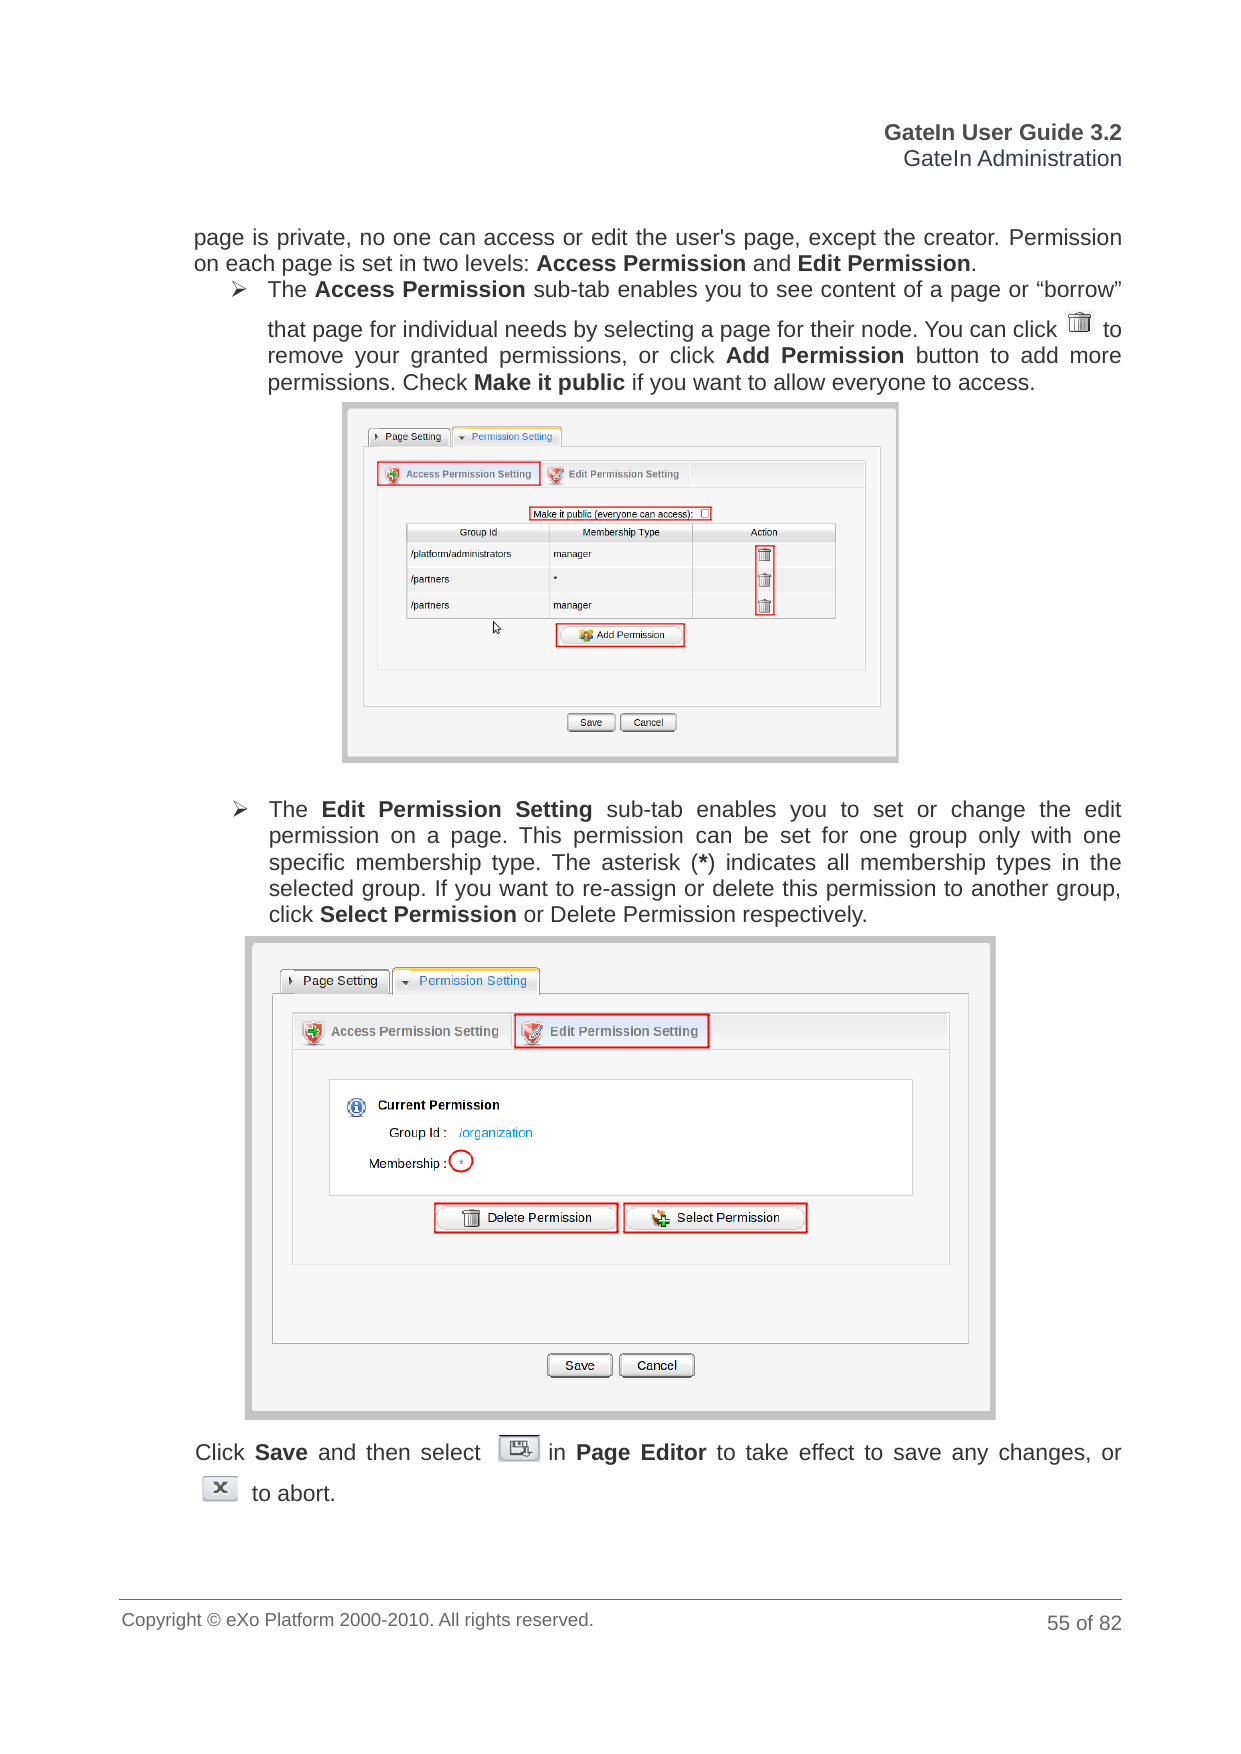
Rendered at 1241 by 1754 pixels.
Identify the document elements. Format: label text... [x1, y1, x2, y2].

picture [244, 936, 996, 1420]
picture [1065, 310, 1096, 335]
list The Edit Permission Setting sub-tab enables you to set or change the edit permission on a page. This permission can be set for one group only with one specific membership type. The asterisk (*) indicates all membership types in the selected group. If you want to re-assign or delete this permission to another group, click Select Permission or Delete Permission respectively. [231, 796, 1122, 928]
list page is private, no one can access or edit the user's page, except the creator. Permission on each page is set in two levels: Access Permission and Edit Permission. [156, 223, 1122, 276]
picture [202, 1476, 238, 1502]
list Click Save and then select in Page Editor to take effect to save any changes, or to abort. [157, 928, 1122, 1509]
list The Access Permission sub-tab enables you to see content of a page or “borrow” that page for individual needs by selecting a page for their node. You can clickto remove your granted permissions, or click Add Permission button to add more permissions. Check Make it public if you want to allow everyone to access. [230, 276, 1122, 395]
picture [342, 402, 899, 763]
picture [498, 1434, 541, 1462]
